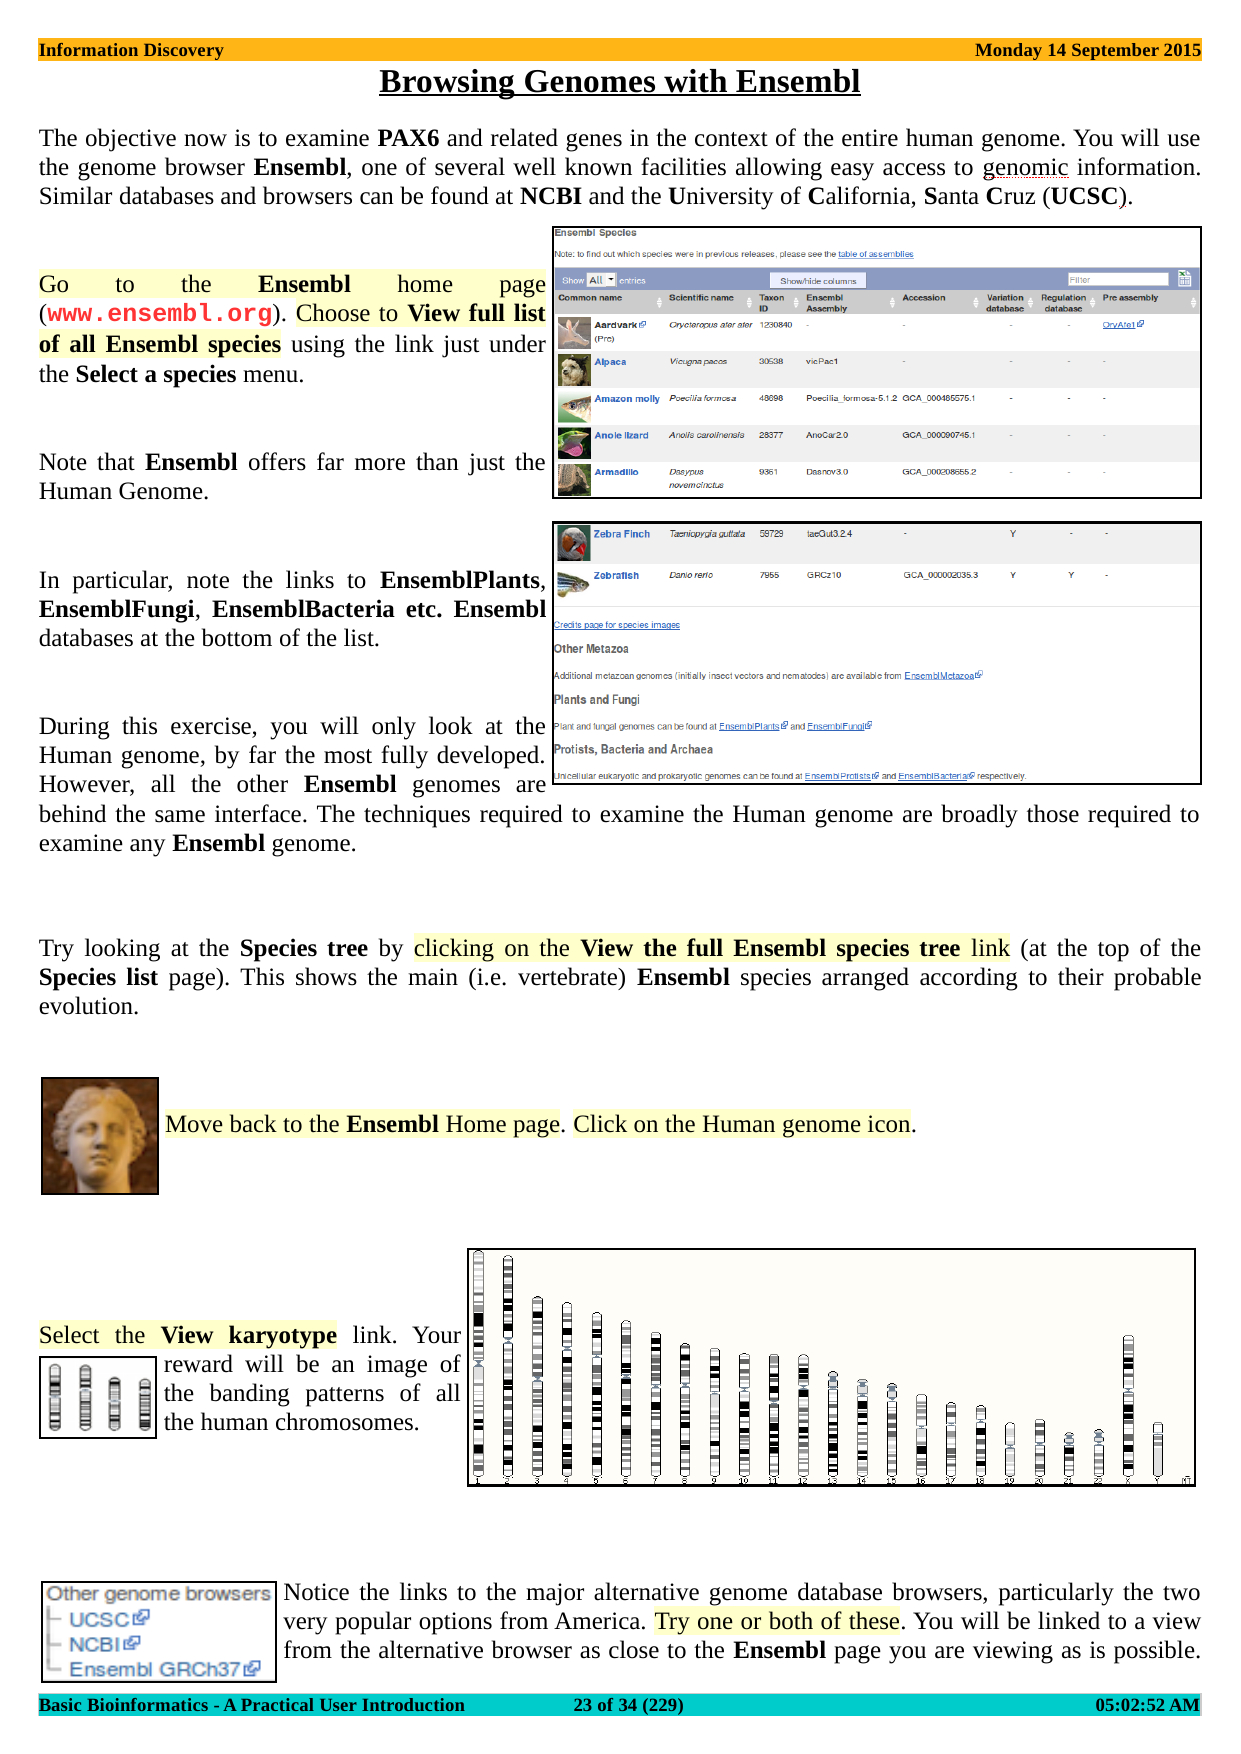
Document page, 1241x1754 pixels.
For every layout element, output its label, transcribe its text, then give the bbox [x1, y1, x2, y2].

text In particular, note the links to EnsemblPlants, EnsemblFungi, EnsemblBacteria etc. Ensembl databases at the bottom of the list. [38, 564, 552, 652]
picture [41, 1358, 155, 1437]
text Move back to the Ensembl Home page. Click on the Human genome icon. [159, 1109, 1202, 1138]
picture [554, 524, 1200, 783]
text Select the View karyotype link. Your reward will be an image of the banding patterns of all the human chromosomes. [38, 1319, 467, 1436]
text The objective now is to examine PAX6 and related genes in the context of the entire human genome. You will use the genome browser Ensembl, one of several well known facilities allowing easy access to genomic information. Similar databases and browsers can be found at NCBI and the University of California, Santa Cruz (UCSC). [38, 123, 1202, 210]
text Notice the links to the major alternative genome database browsers, particularly the two very popular options from America. Try one or both of these. You will be linked to a view from the alternative browser as close to the Ensembl page you are viewing as is possible. [38, 1577, 1202, 1664]
picture [469, 1250, 1194, 1484]
picture [43, 1079, 157, 1193]
text Go to the Ensembl home page (www.ensembl.org). Choose to View full list of all Ensembl species using the link just under the Select a species menu. [38, 269, 552, 387]
text Try looking at the Species tree by clicking on the View the full Ensembl species tree link (at the top of the Species list page). This shows the main (i.e. vertebrate) Ensembl species arranged according to their probable evolution. [38, 933, 1202, 1020]
text Note that Ensembl offers far more than just the Human Genome. [38, 447, 1202, 505]
picture [43, 1583, 275, 1681]
picture [554, 228, 1200, 497]
text Browsing Genomes with Ensembl [38, 61, 1202, 99]
text During this exercise, you will only look at the Human genome, by far the most fully developed. However, all the other Ensembl genomes are behind the same interface. The techniques required to examine the Human genome are broadly those required to examine any Ensembl genome. [38, 711, 1202, 857]
